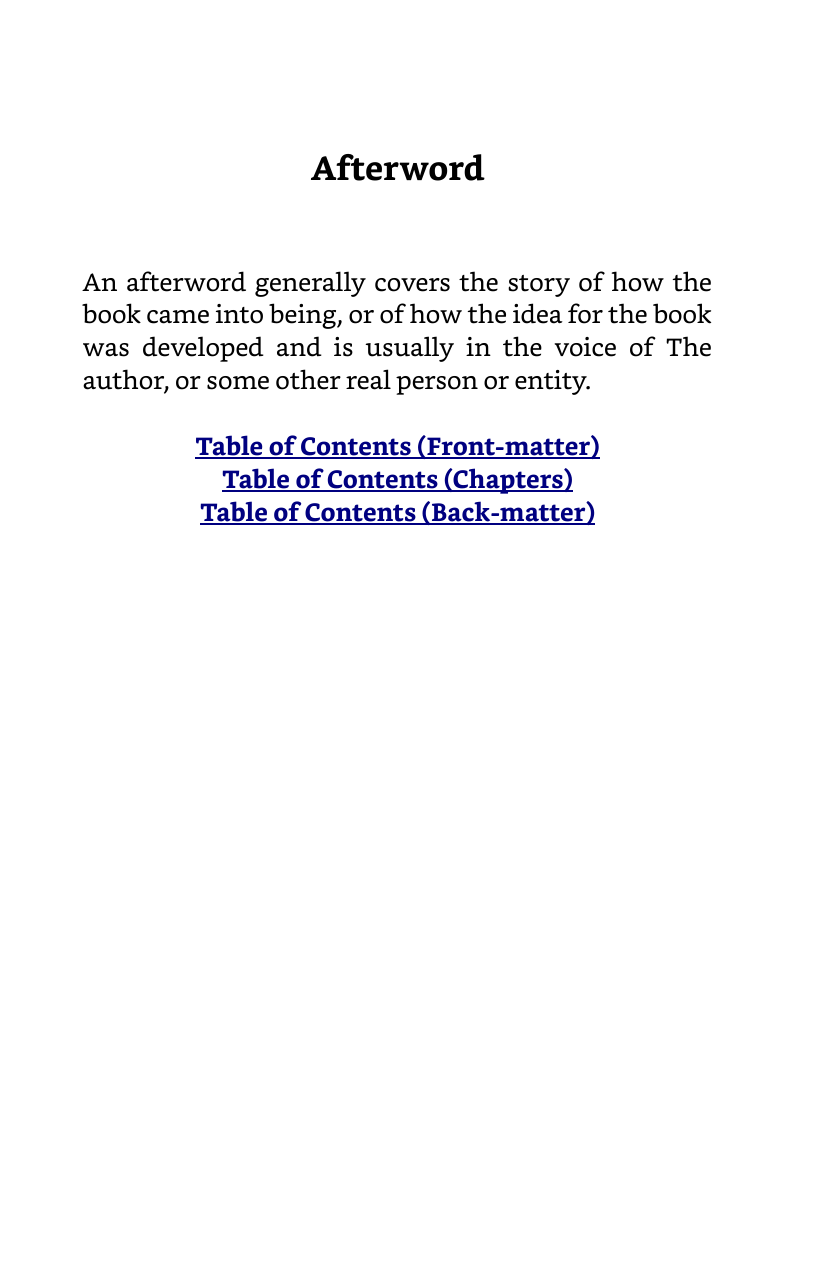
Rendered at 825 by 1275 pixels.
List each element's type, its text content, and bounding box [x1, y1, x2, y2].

subtitle Afterword [82, 146, 712, 189]
text Table of Contents (Chapters) [82, 462, 712, 495]
text An afterword generally covers the story of how the book came into being, or of how the idea for the book was developed and is usually in the voice of The author, or some other real person or entity. [82, 264, 712, 396]
text Table of Contents (Front-matter) [82, 429, 712, 462]
text Table of Contents (Back-matter) [82, 495, 712, 528]
